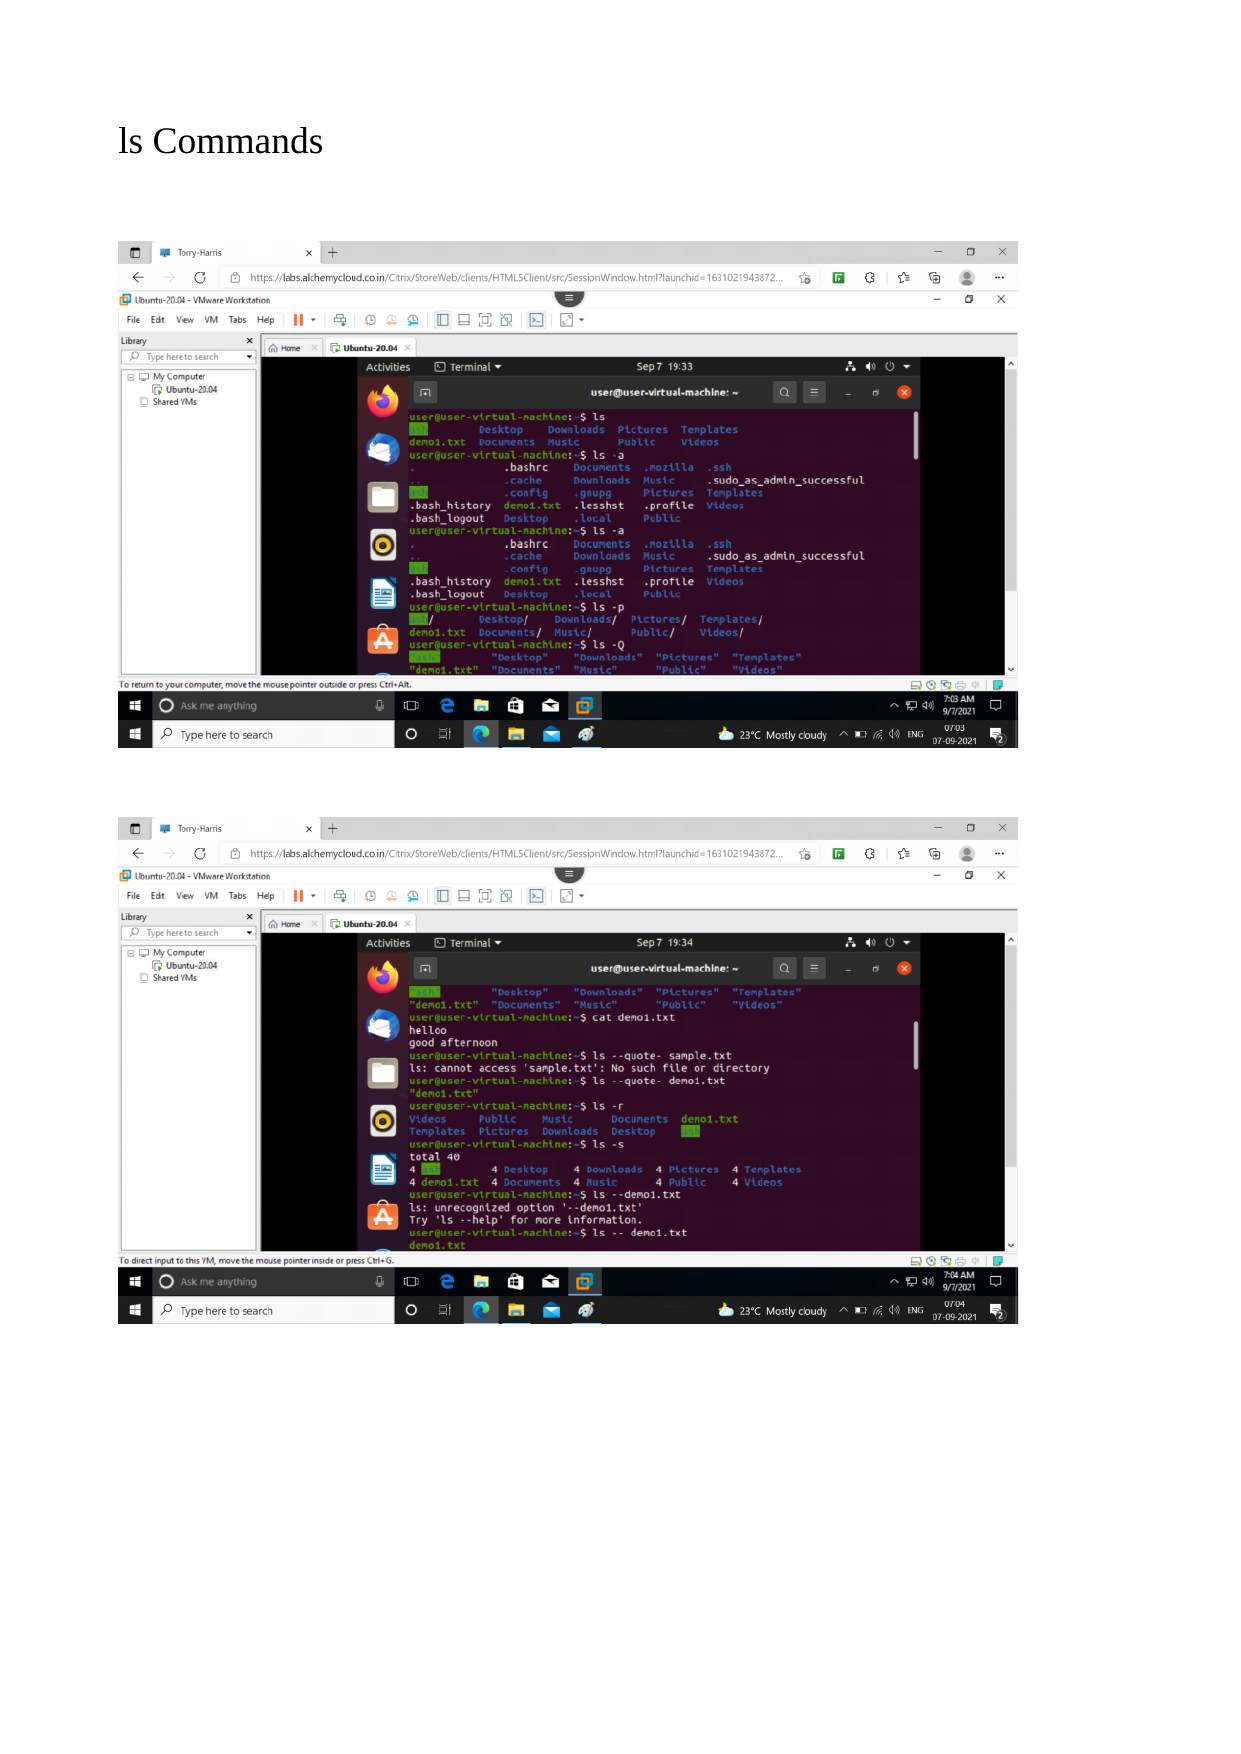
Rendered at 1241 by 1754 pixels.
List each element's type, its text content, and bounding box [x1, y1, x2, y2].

text ls Commands [118, 118, 1122, 161]
